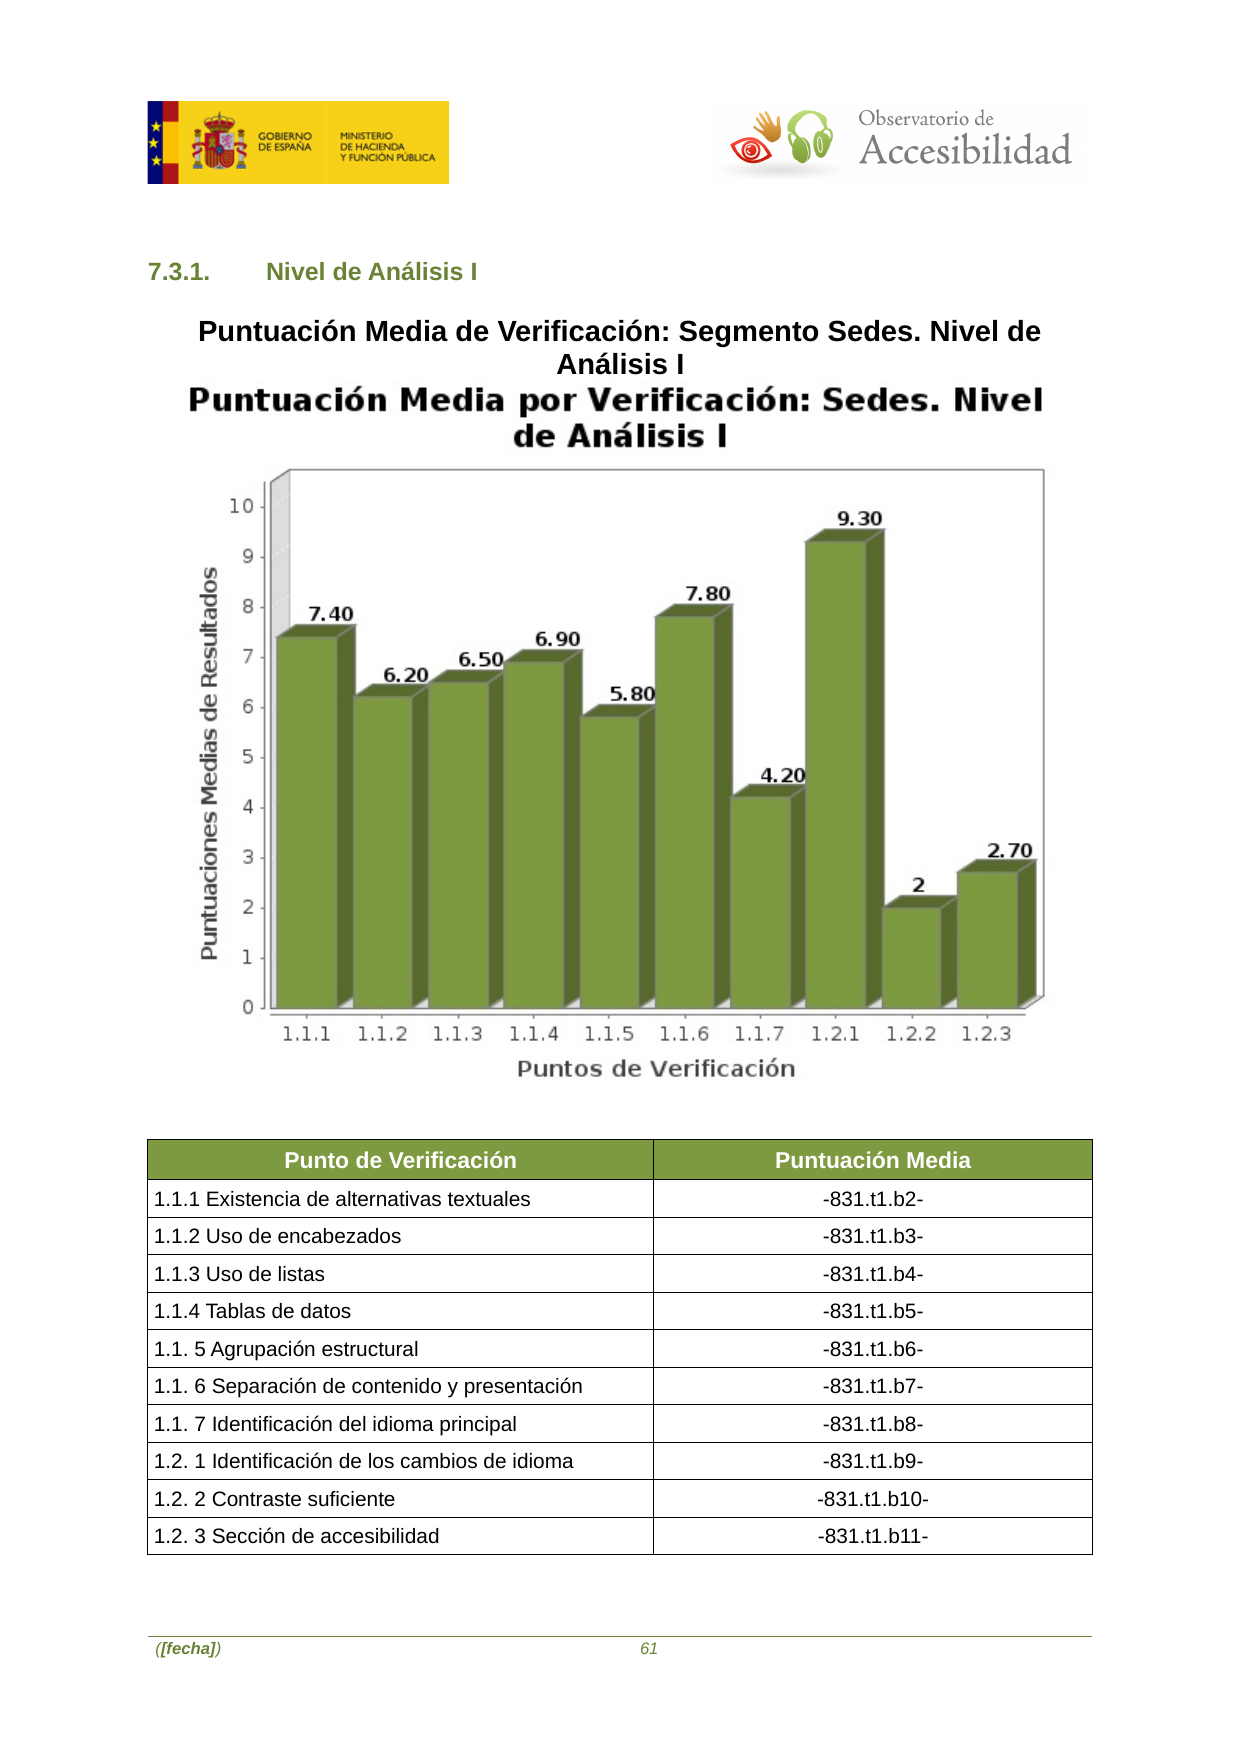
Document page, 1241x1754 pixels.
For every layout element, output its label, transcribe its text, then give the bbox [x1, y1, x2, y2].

table_cell 1.1. 7 Identificación del idioma principal [148, 1405, 653, 1442]
table_cell -831.t1.b6- [654, 1330, 1092, 1367]
picture [147, 101, 450, 184]
table_cell 1.2. 1 Identificación de los cambios de idioma [148, 1443, 653, 1479]
table_cell 1.1. 6 Separación de contenido y presentación [148, 1368, 653, 1404]
subtitle Nivel de Análisis I [148, 257, 1092, 286]
table_cell -831.t1.b9- [654, 1443, 1092, 1479]
table_cell -831.t1.b7- [654, 1368, 1092, 1404]
table_cell 1.1.4 Tablas de datos [148, 1293, 653, 1329]
picture [710, 101, 1086, 184]
table_cell 1.2. 3 Sección de accesibilidad [148, 1518, 653, 1554]
table_cell 1.1. 5 Agrupación estructural [148, 1330, 653, 1367]
table_cell -831.t1.b11- [654, 1518, 1092, 1554]
table_header Puntuación Media [654, 1140, 1092, 1179]
table_cell -831.t1.b5- [654, 1293, 1092, 1329]
table_cell -831.t1.b10- [654, 1480, 1092, 1517]
table_cell 1.1.3 Uso de listas [148, 1255, 653, 1292]
table_cell -831.t1.b8- [654, 1405, 1092, 1442]
table_cell 1.1.1 Existencia de alternativas textuales [148, 1180, 653, 1217]
table_cell -831.t1.b4- [654, 1255, 1092, 1292]
table_cell -831.t1.b3- [654, 1218, 1092, 1254]
table_cell 1.2. 2 Contraste suficiente [148, 1480, 653, 1517]
table_cell -831.t1.b2- [654, 1180, 1092, 1217]
text Puntuación Media de Verificación: Segmento Sedes. Nivel de Análisis I [148, 314, 1092, 381]
table_cell 1.1.2 Uso de encabezados [148, 1218, 653, 1254]
picture [178, 380, 1062, 1091]
table_header Punto de Verificación [148, 1140, 653, 1179]
